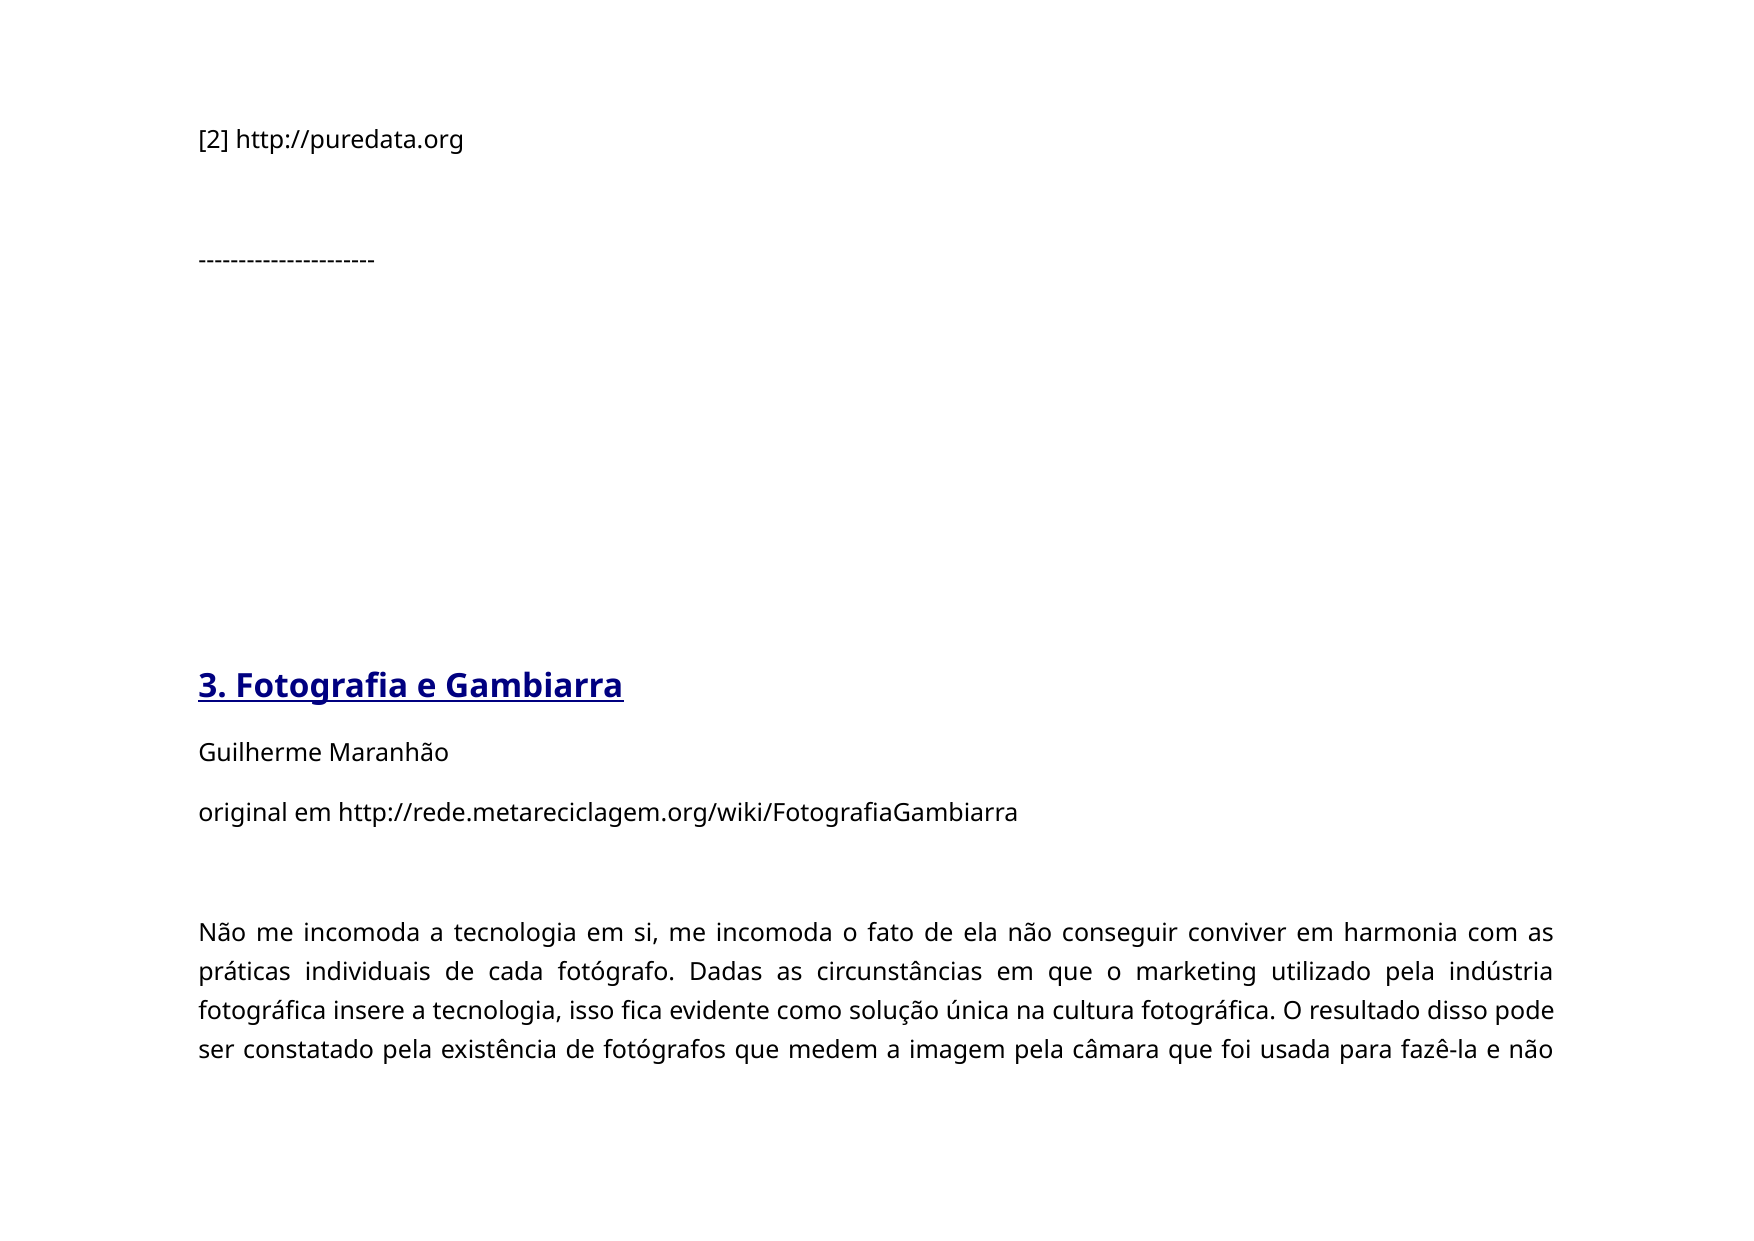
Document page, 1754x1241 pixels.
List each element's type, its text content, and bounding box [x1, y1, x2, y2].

text 3. Fotografia e Gambiarra [198, 662, 1556, 707]
text ---------------------- [198, 242, 1556, 276]
text Não me incomoda a tecnologia em si, me incomoda o fato de ela não conseguir conviver em harmonia com as práticas individuais de cada fotógrafo. Dadas as circunstâncias em que o marketing utilizado pela indústria fotográfica insere a tecnologia, isso fica evidente como solução única na cultura fotográfica. O resultado disso pode ser constatado pela existência de fotógrafos que medem a imagem pela câmara que foi usada para fazê-la e não [198, 915, 1556, 1066]
text Guilherme Maranhão [198, 735, 1556, 769]
text [2] http://puredata.org [198, 122, 1556, 156]
text original em http://rede.metareciclagem.org/wiki/FotografiaGambiarra [198, 795, 1556, 829]
